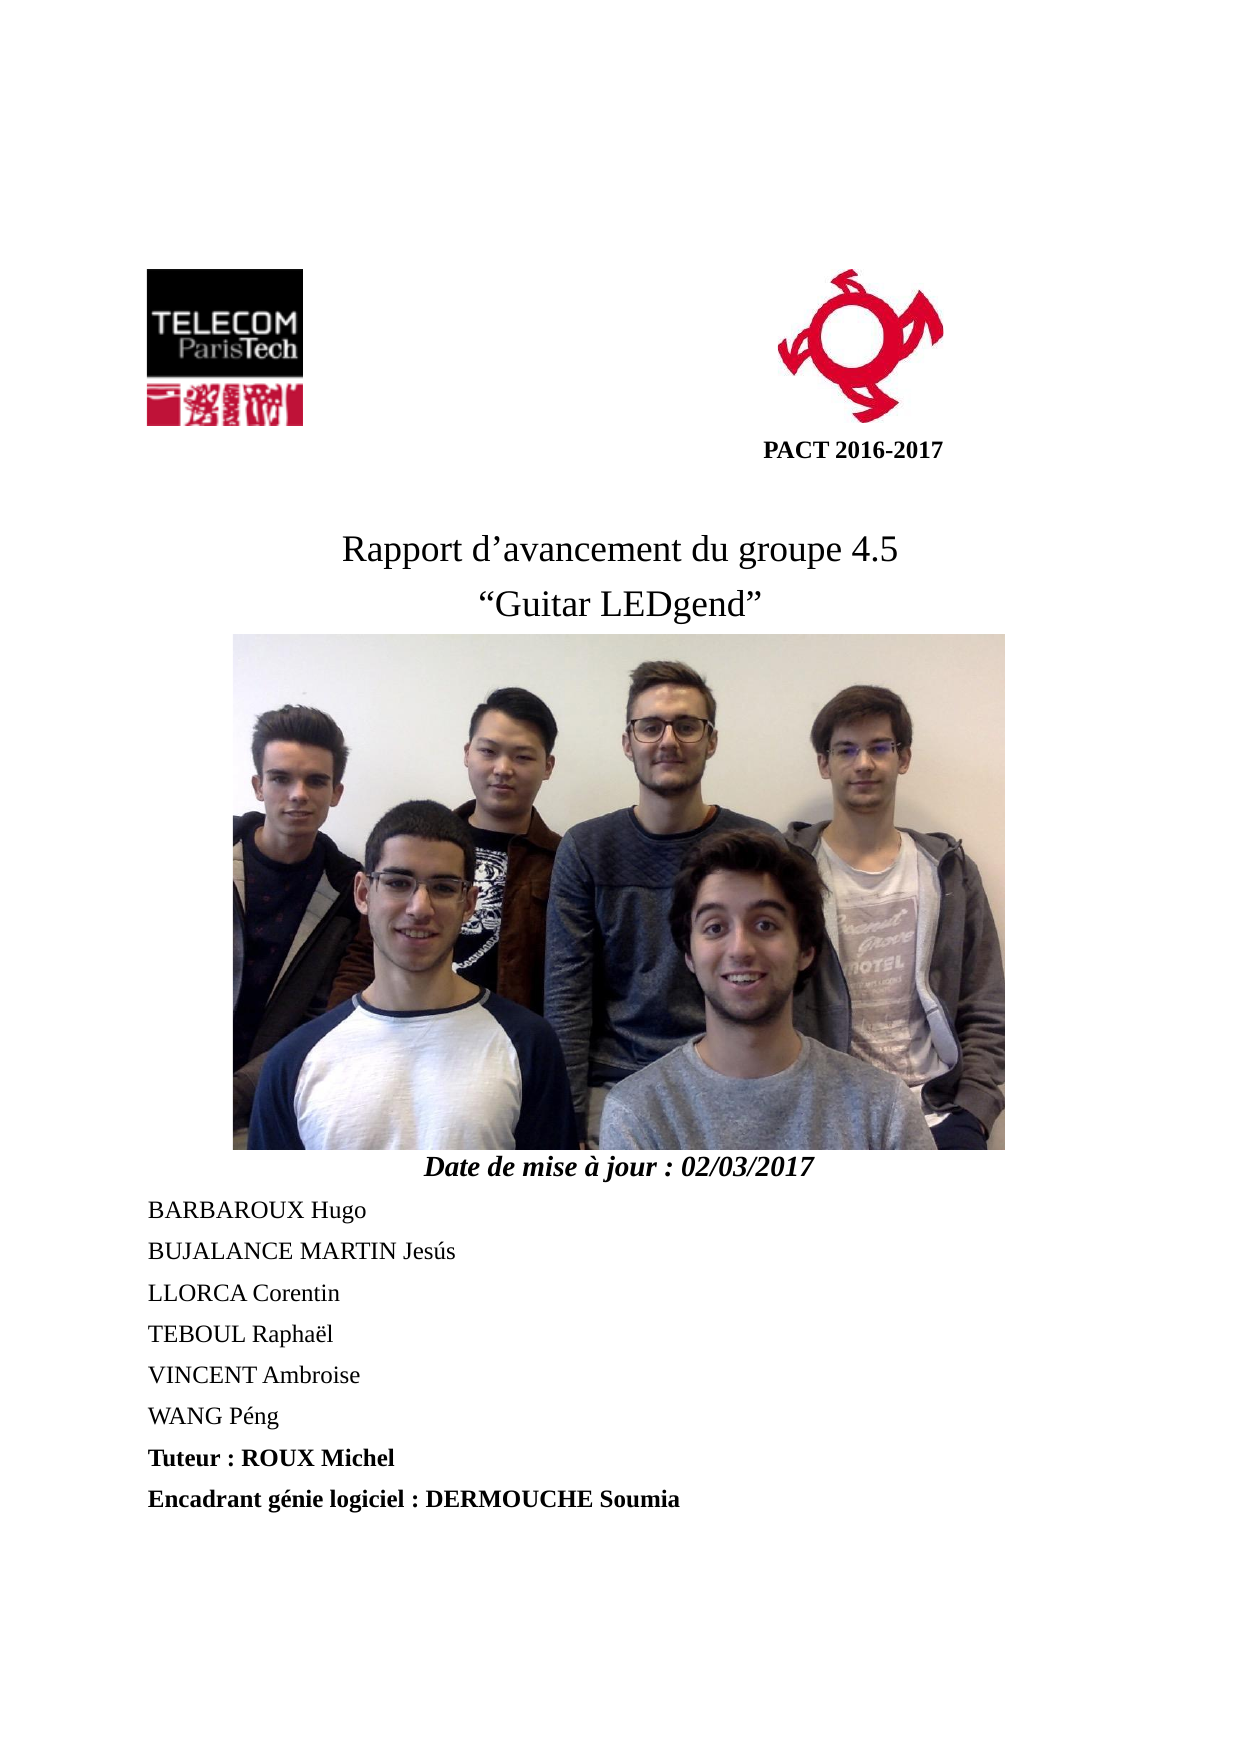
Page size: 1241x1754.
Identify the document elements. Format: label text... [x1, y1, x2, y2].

text BARBAROUX Hugo [148, 1195, 1093, 1224]
text TEBOUL Raphaël [148, 1319, 1093, 1348]
table_header PACT 2016-2017 [316, 261, 952, 485]
table_header [139, 261, 316, 485]
text WANG Péng [148, 1401, 1093, 1430]
text Rapport d’avancement du groupe 4.5 [148, 526, 1093, 569]
text Date de mise à jour : 02/03/2017 [148, 637, 1093, 1183]
text BUJALANCE MARTIN Jesús [148, 1236, 1093, 1265]
text VINCENT Ambroise [148, 1360, 1093, 1389]
text Encadrant génie logiciel : DERMOUCHE Soumia [148, 1484, 1093, 1513]
text Tuteur : ROUX Michel [148, 1443, 1093, 1471]
text LLORCA Corentin [148, 1278, 1093, 1306]
text “Guitar LEDgend” [148, 582, 1093, 625]
